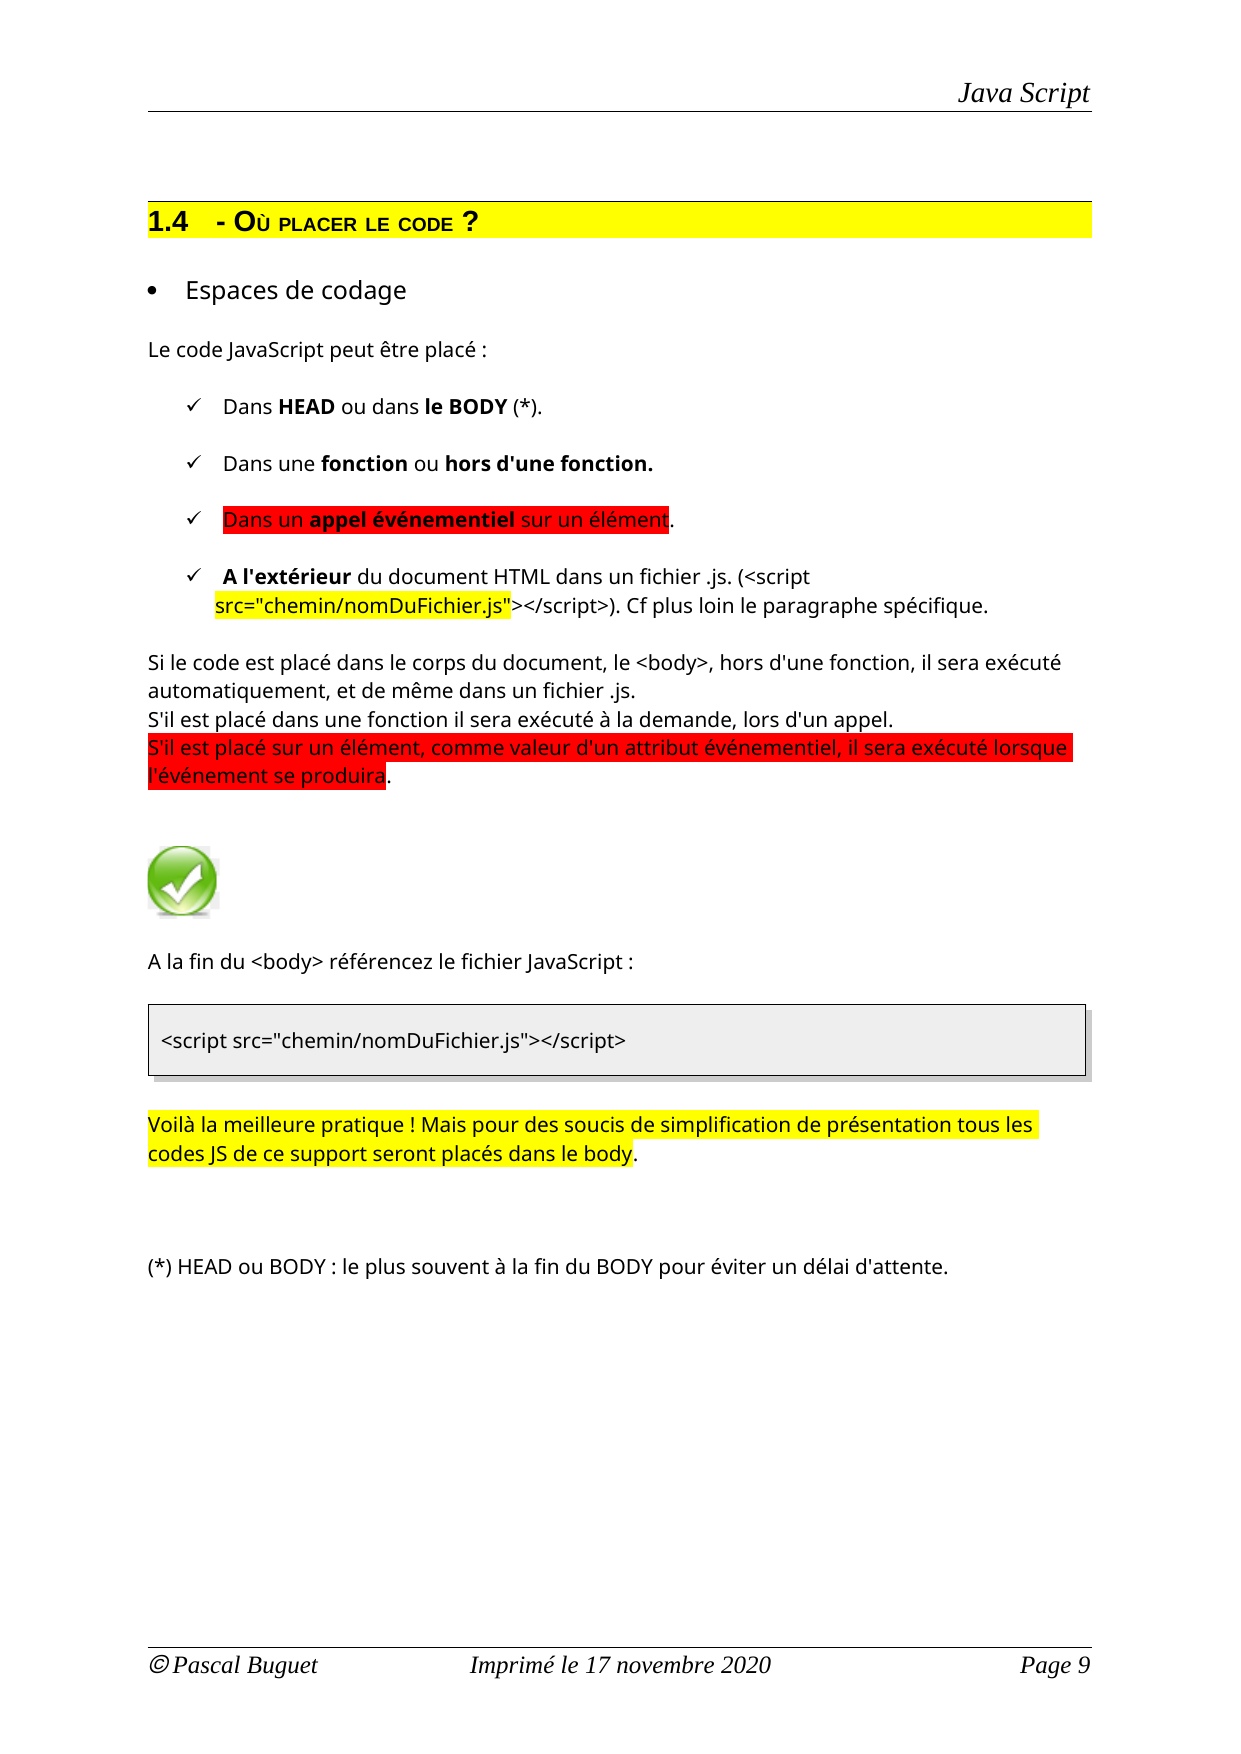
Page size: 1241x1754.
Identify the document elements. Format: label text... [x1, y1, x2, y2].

picture [147, 846, 220, 919]
list Dans une fonction ou hors d'une fonction. [185, 449, 1092, 477]
text Voilà la meilleure pratique ! Mais pour des soucis de simplification de présentation tous les codes JS de ce support seront placés dans le body. [148, 1110, 1092, 1167]
text Le code JavaScript peut être placé : [148, 335, 1092, 363]
text S'il est placé sur un élément, comme valeur d'un attribut événementiel, il sera exécuté lorsque l'événement se produira. [148, 733, 1092, 790]
text (*) HEAD ou BODY : le plus souvent à la fin du BODY pour éviter un délai d'attente. [148, 1252, 1092, 1281]
list Dans HEAD ou dans le BODY (*). [185, 392, 1092, 420]
subtitle - Où placer le code ? [148, 202, 1092, 238]
text Si le code est placé dans le corps du document, le <body>, hors d'une fonction, il sera exécuté automatiquement, et de même dans un fichier .js. [148, 648, 1092, 705]
list Dans un appel événementiel sur un élément. [185, 506, 1092, 534]
text S'il est placé dans une fonction il sera exécuté à la demande, lors d'un appel. [148, 705, 1092, 733]
text <script src="chemin/nomDuFichier.js"></script> [149, 1005, 1085, 1075]
list A l'extérieur du document HTML dans un fichier .js. (<script src="chemin/nomDuFichier.js"></script>). Cf plus loin le paragraphe spécifique. [185, 562, 1092, 619]
text A la fin du <body> référencez le fichier JavaScript : [148, 947, 1092, 976]
list Espaces de codage [148, 272, 1092, 307]
